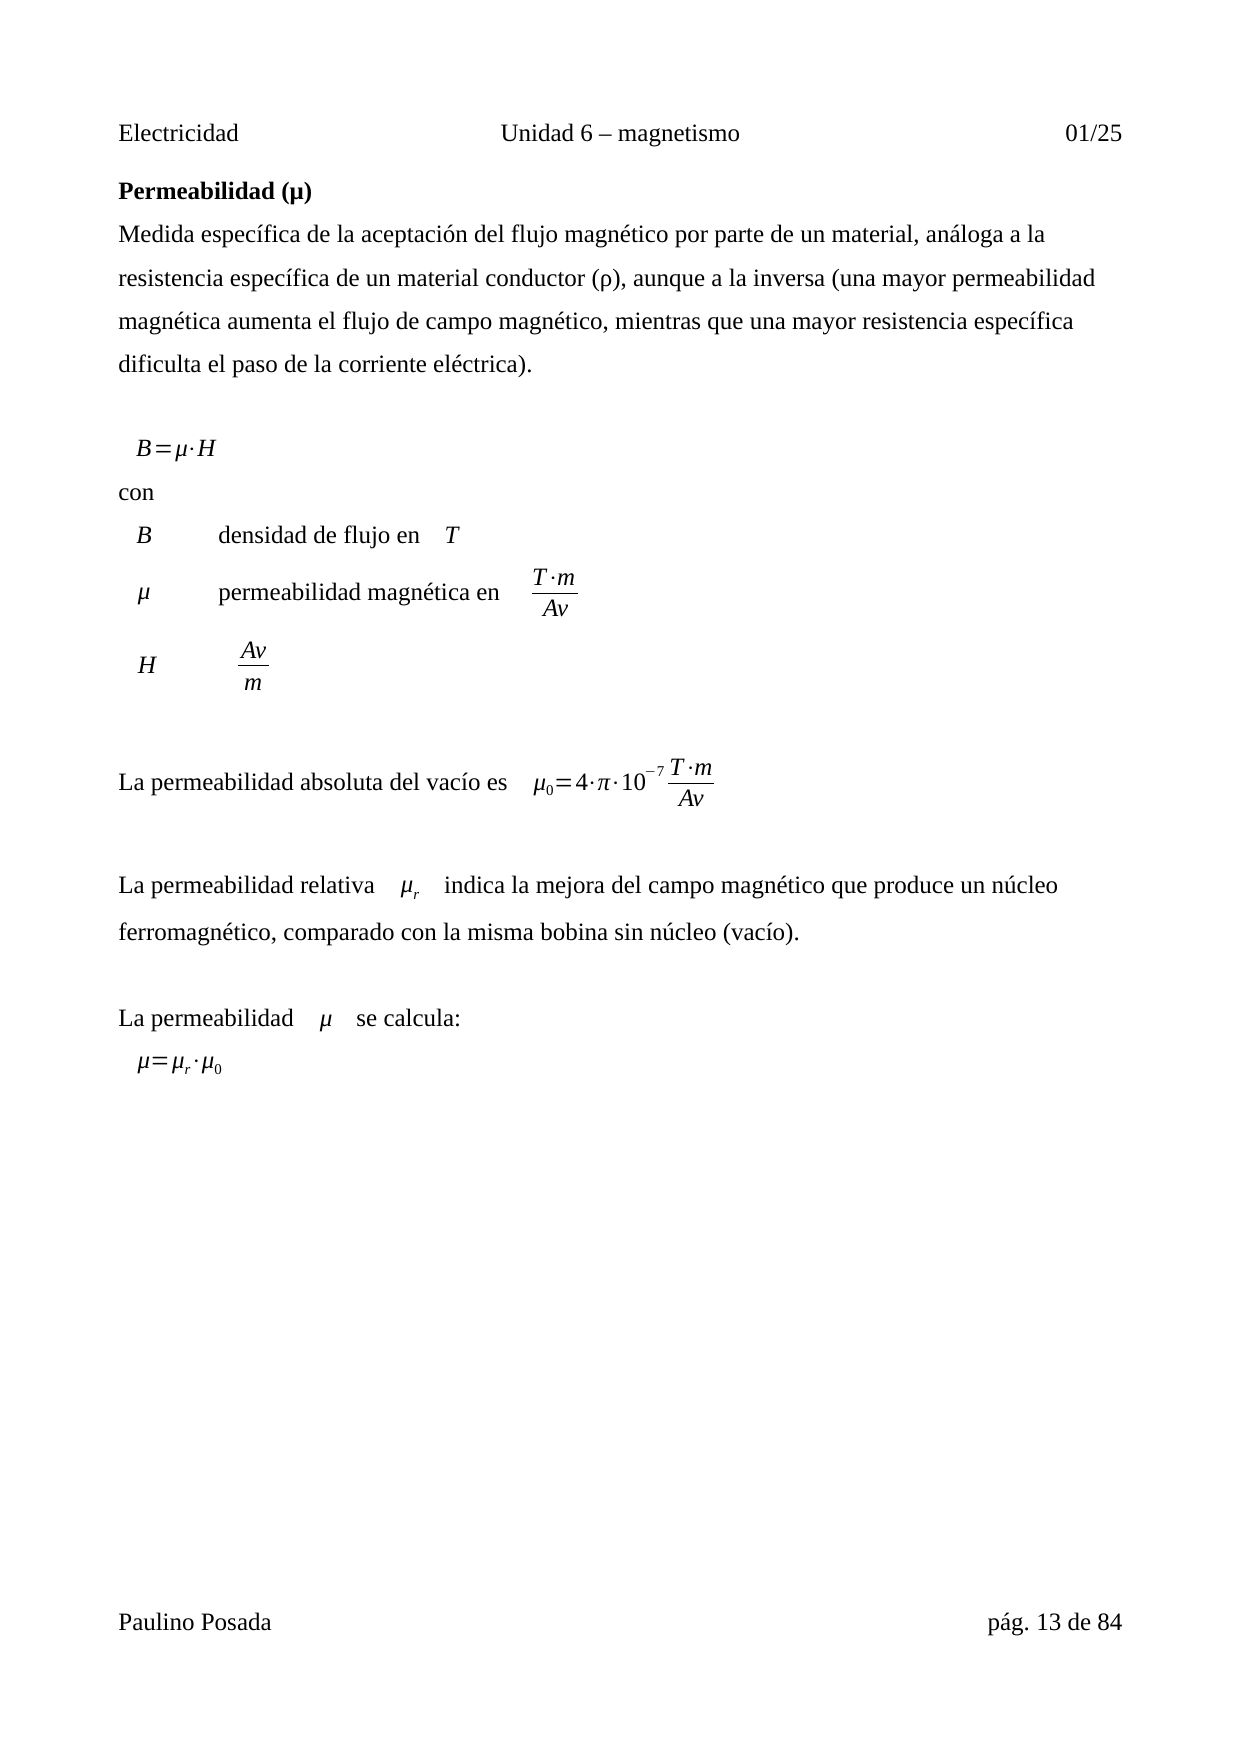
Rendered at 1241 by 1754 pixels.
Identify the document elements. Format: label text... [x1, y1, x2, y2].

text La permeabilidad relativa indica la mejora del campo magnético que produce un núcleo ferromagnético, comparado con la misma bobina sin núcleo (vacío). [118, 870, 1122, 946]
text permeabilidad magnética en [118, 563, 1122, 622]
text La permeabilidad se calcula: [118, 1003, 1122, 1032]
text La permeabilidad absoluta del vacío es [118, 753, 1122, 812]
text Medida específica de la aceptación del flujo magnético por parte de un material, análoga a la resistencia específica de un material conductor (ρ), aunque a la inversa (una mayor permeabilidad magnética aumenta el flujo de campo magnético, mientras que una mayor resistencia específica dificulta el paso de la corriente eléctrica). [118, 219, 1122, 378]
text Permeabilidad (μ) [118, 176, 1122, 205]
text con [118, 477, 1122, 506]
text densidad de flujo en [118, 520, 1122, 549]
